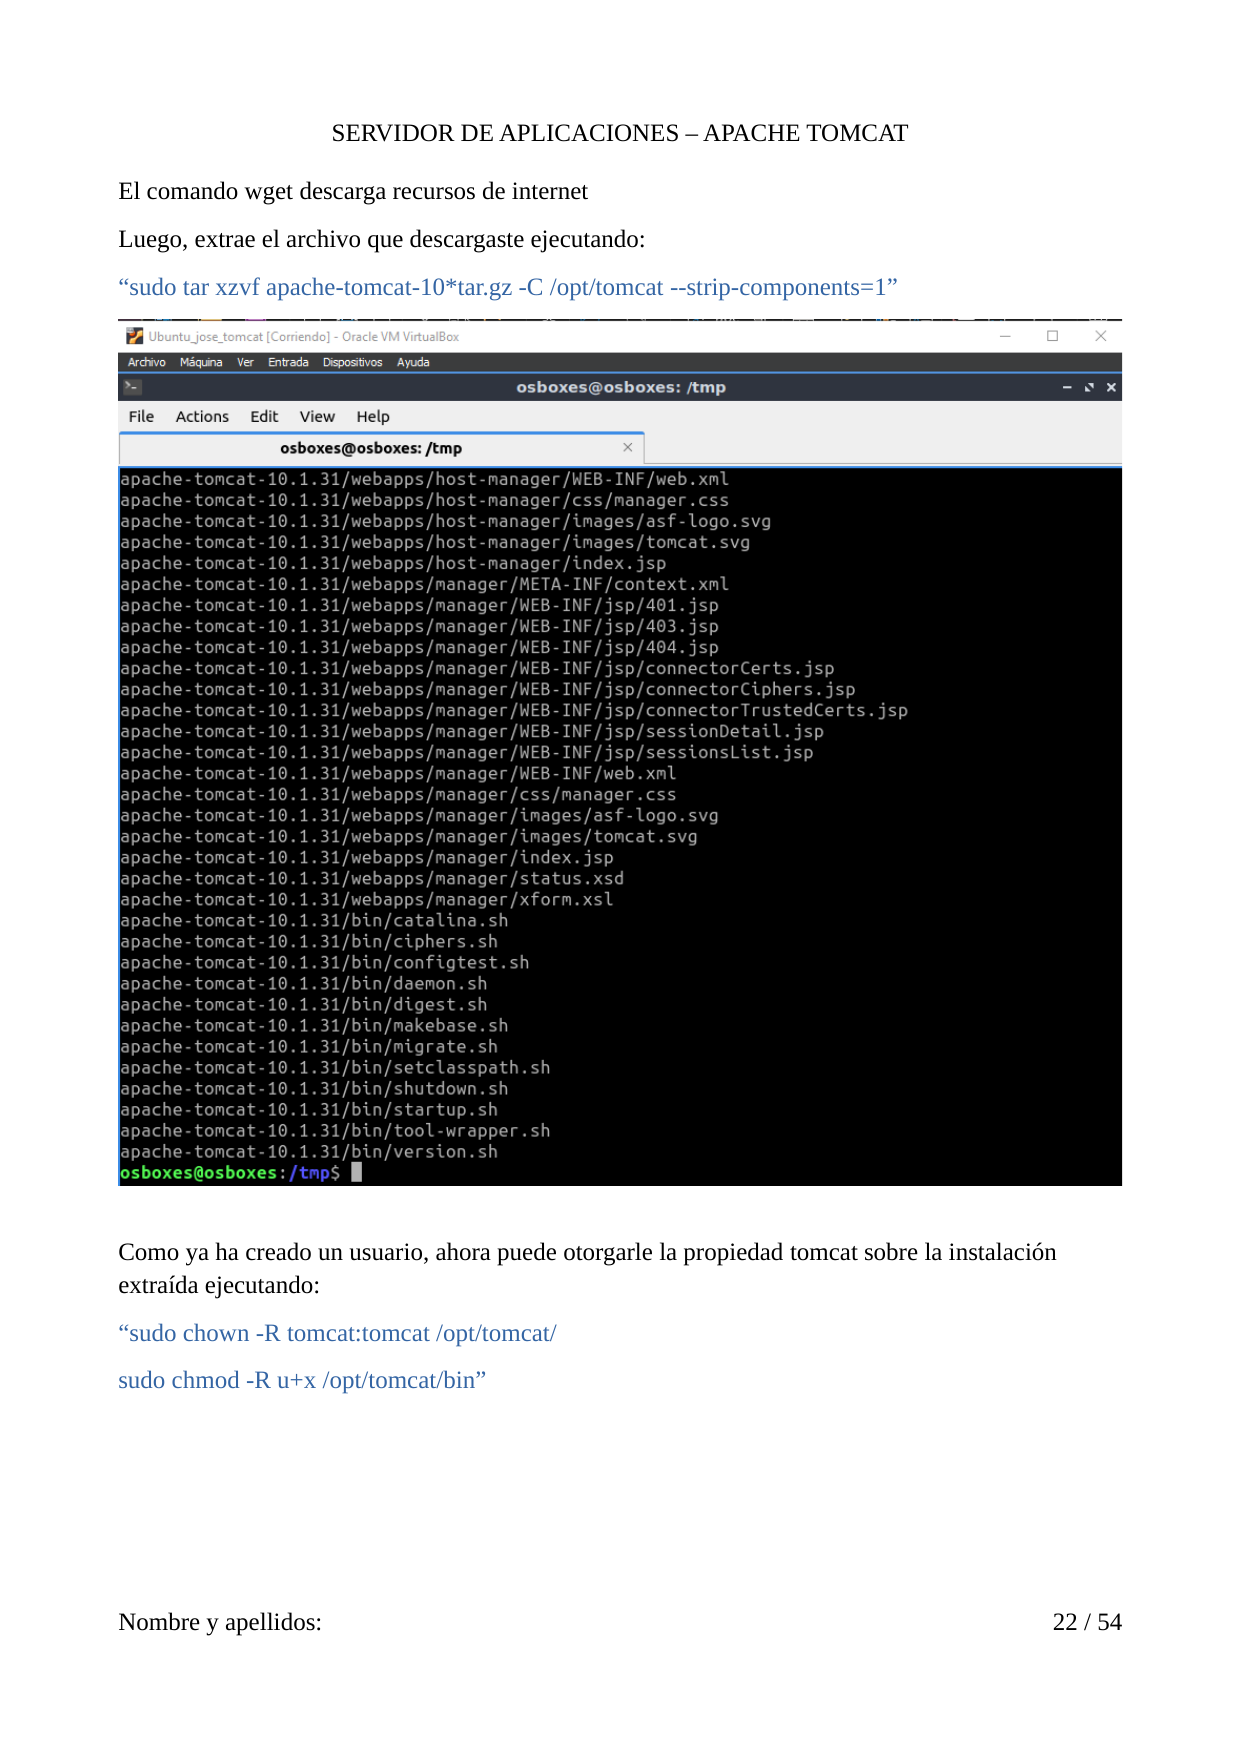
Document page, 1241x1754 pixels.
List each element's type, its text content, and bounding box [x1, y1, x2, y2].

text “sudo chown -R tomcat:tomcat /opt/tomcat/ [118, 1318, 1122, 1347]
text “sudo tar xzvf apache-tomcat-10*tar.gz -C /opt/tomcat --strip-components=1” [118, 272, 1122, 300]
text Luego, extrae el archivo que descargaste ejecutando: [118, 224, 1122, 253]
picture [118, 319, 1123, 1186]
text sudo chmod -R u+x /opt/tomcat/bin” [118, 1366, 1122, 1394]
text Como ya ha creado un usuario, ahora puede otorgarle la propiedad tomcat sobre la instalación extraída ejecutando: [118, 1237, 1122, 1299]
text El comando wget descarga recursos de internet [118, 176, 1122, 205]
